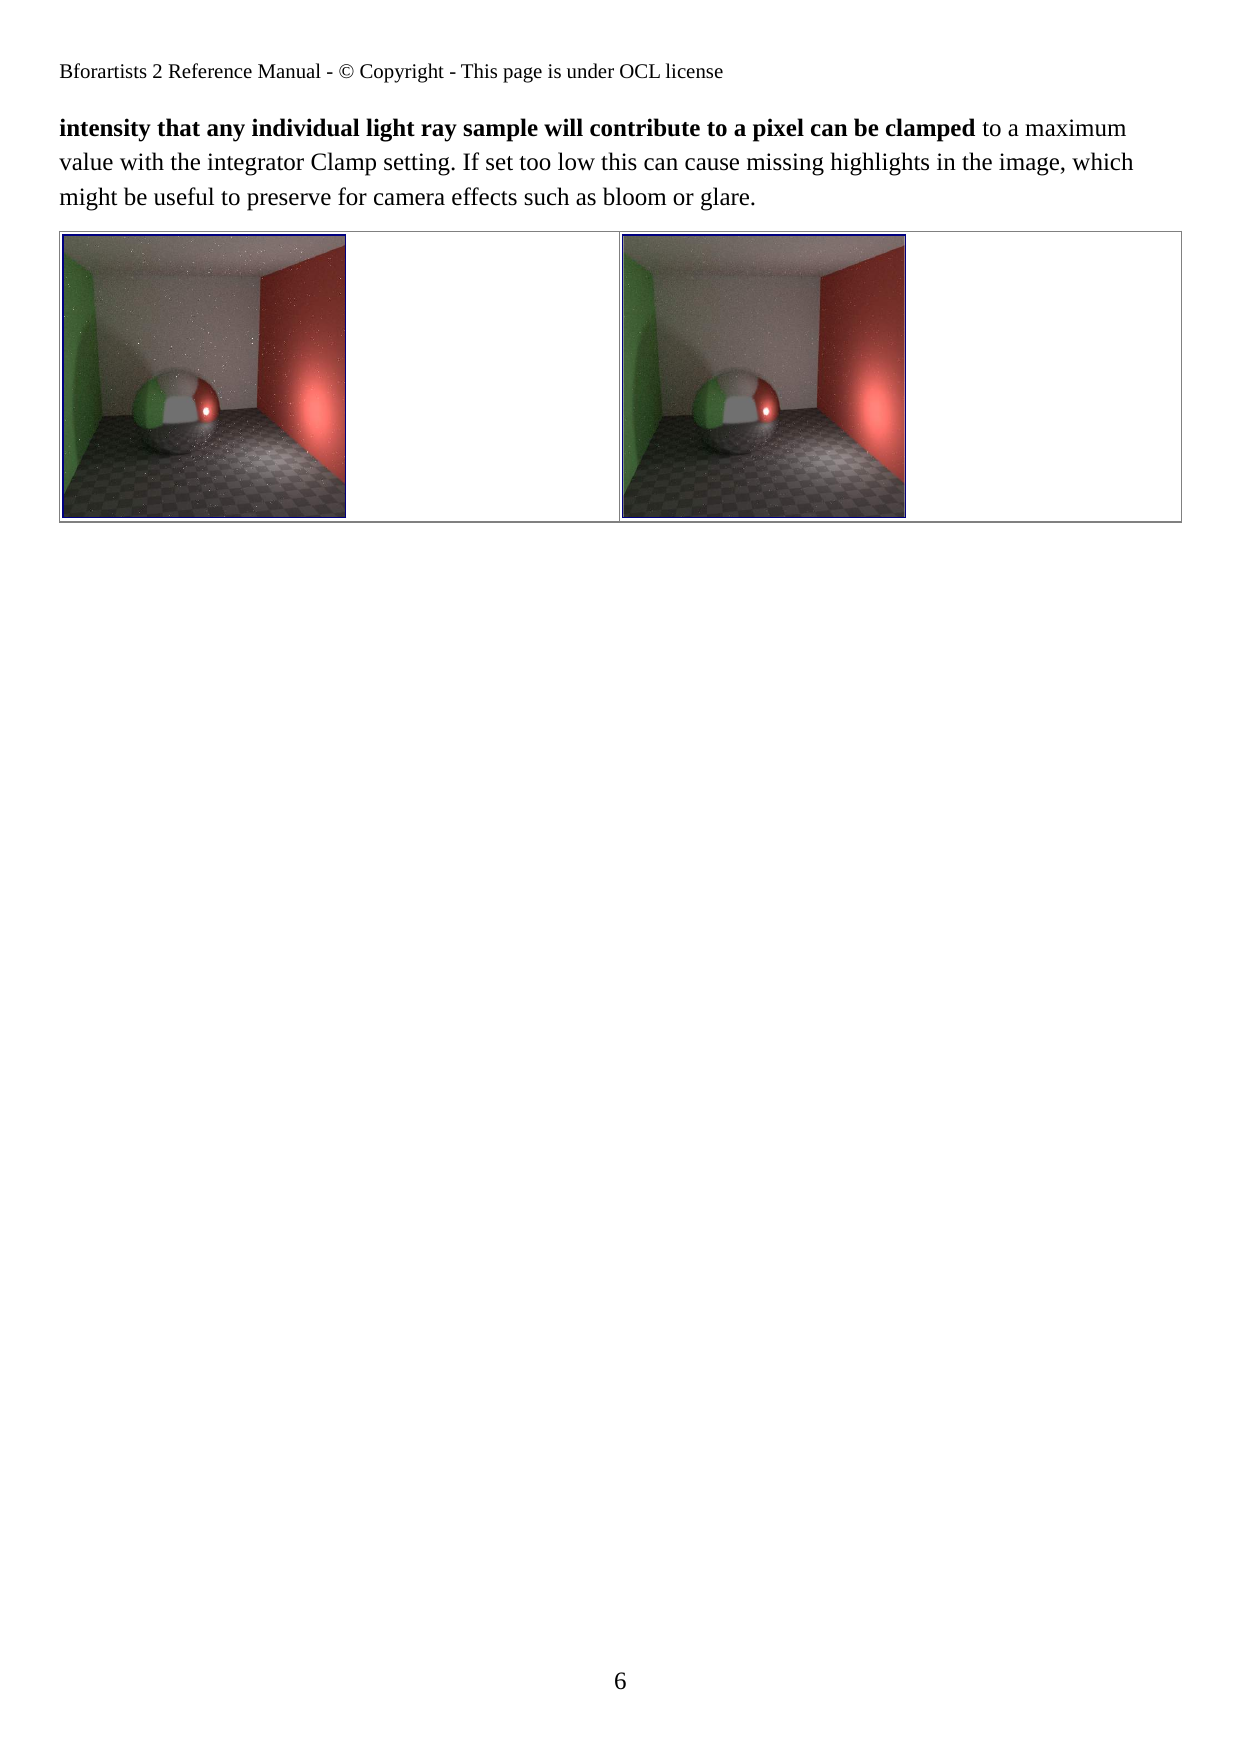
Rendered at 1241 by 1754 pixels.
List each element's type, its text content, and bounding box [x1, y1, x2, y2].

text intensity that any individual light ray sample will contribute to a pixel can be clamped to a maximum value with the integrator Clamp setting. If set too low this can cause missing highlights in the image, which might be useful to preserve for camera effects such as bloom or glare. [59, 113, 1181, 210]
table_header [60, 232, 619, 521]
table_header [620, 232, 1181, 521]
picture [623, 236, 905, 517]
picture [64, 236, 345, 517]
